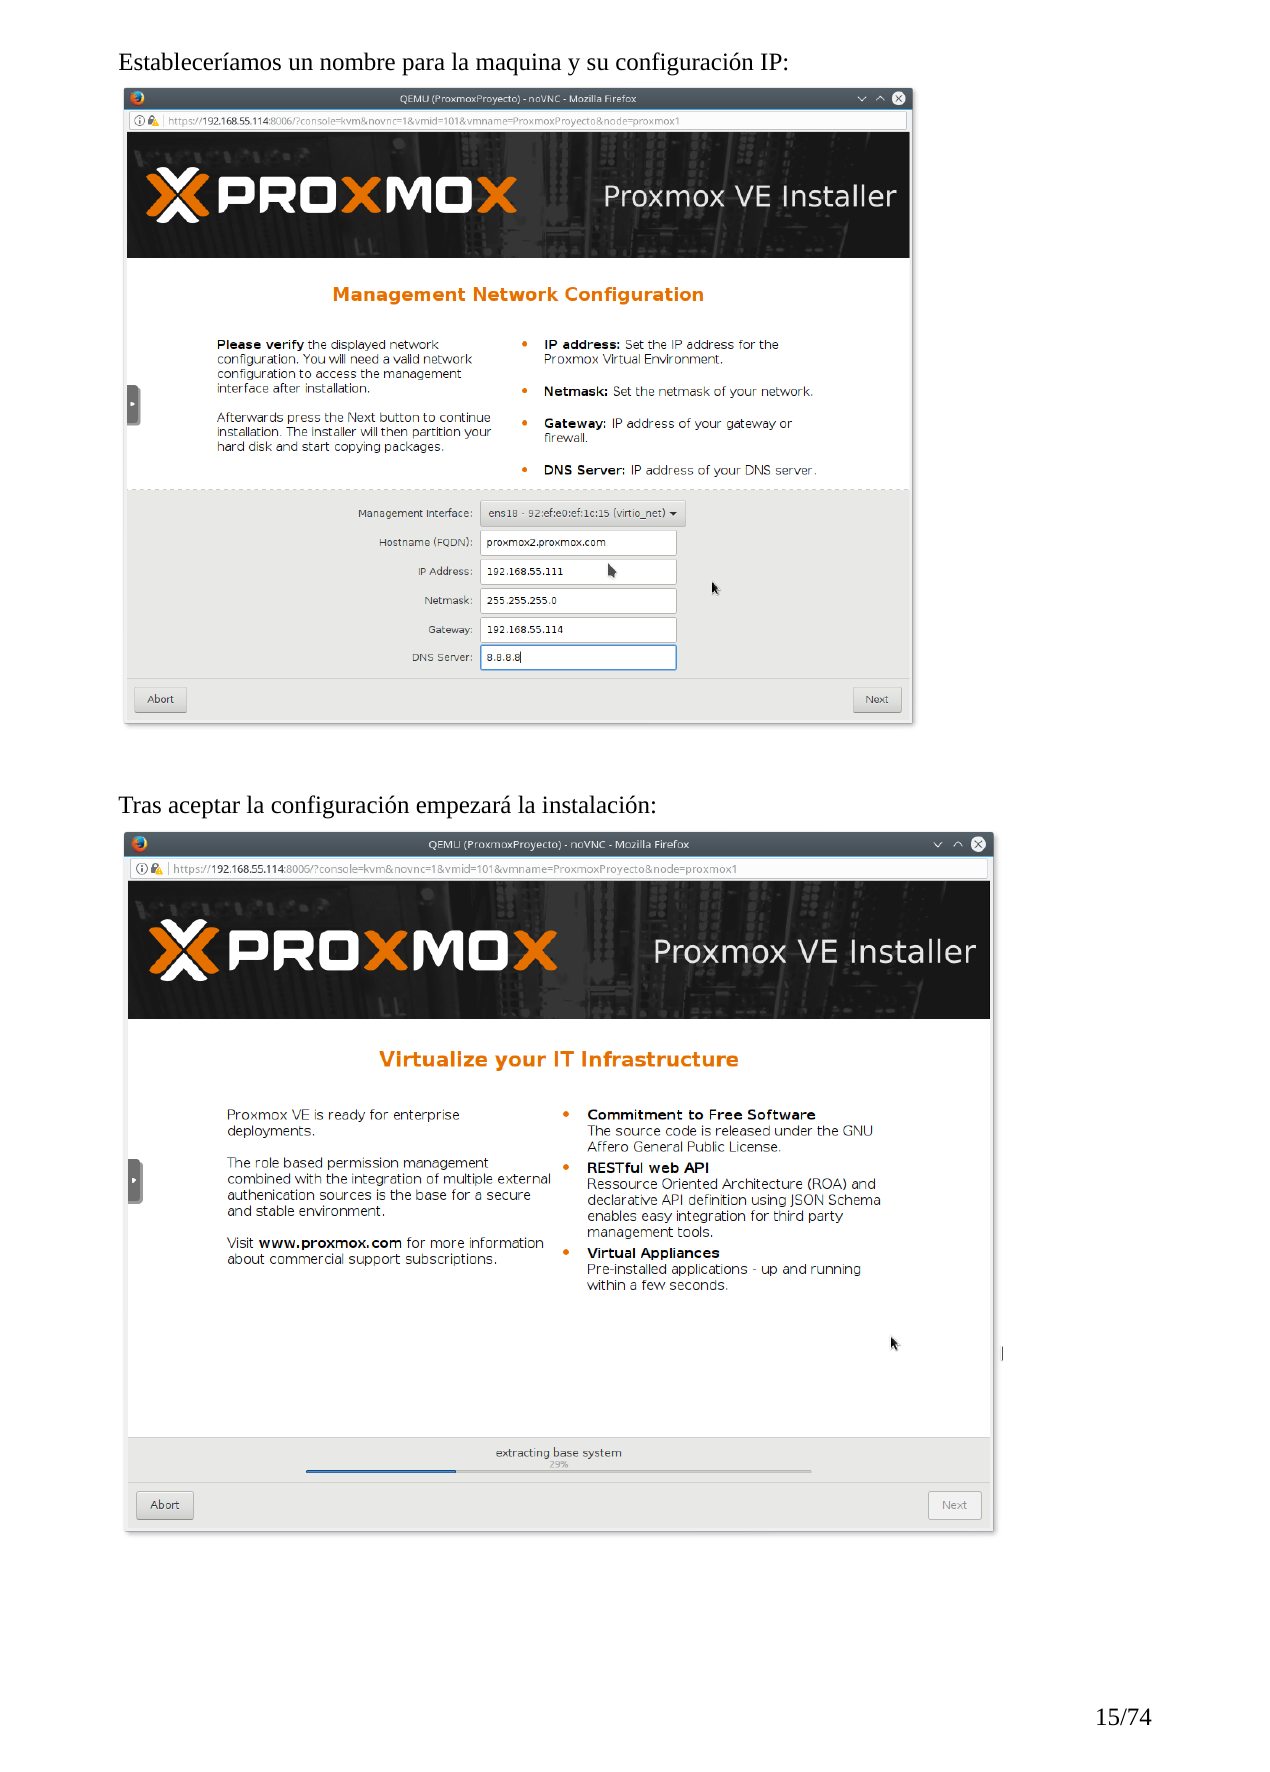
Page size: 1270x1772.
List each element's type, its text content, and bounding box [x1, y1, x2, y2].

text Tras aceptar la configuración empezará la instalación: [118, 790, 1152, 818]
text Estableceríamos un nombre para la maquina y su configuración IP: [118, 47, 1152, 76]
picture [118, 82, 922, 733]
picture [118, 826, 1003, 1542]
